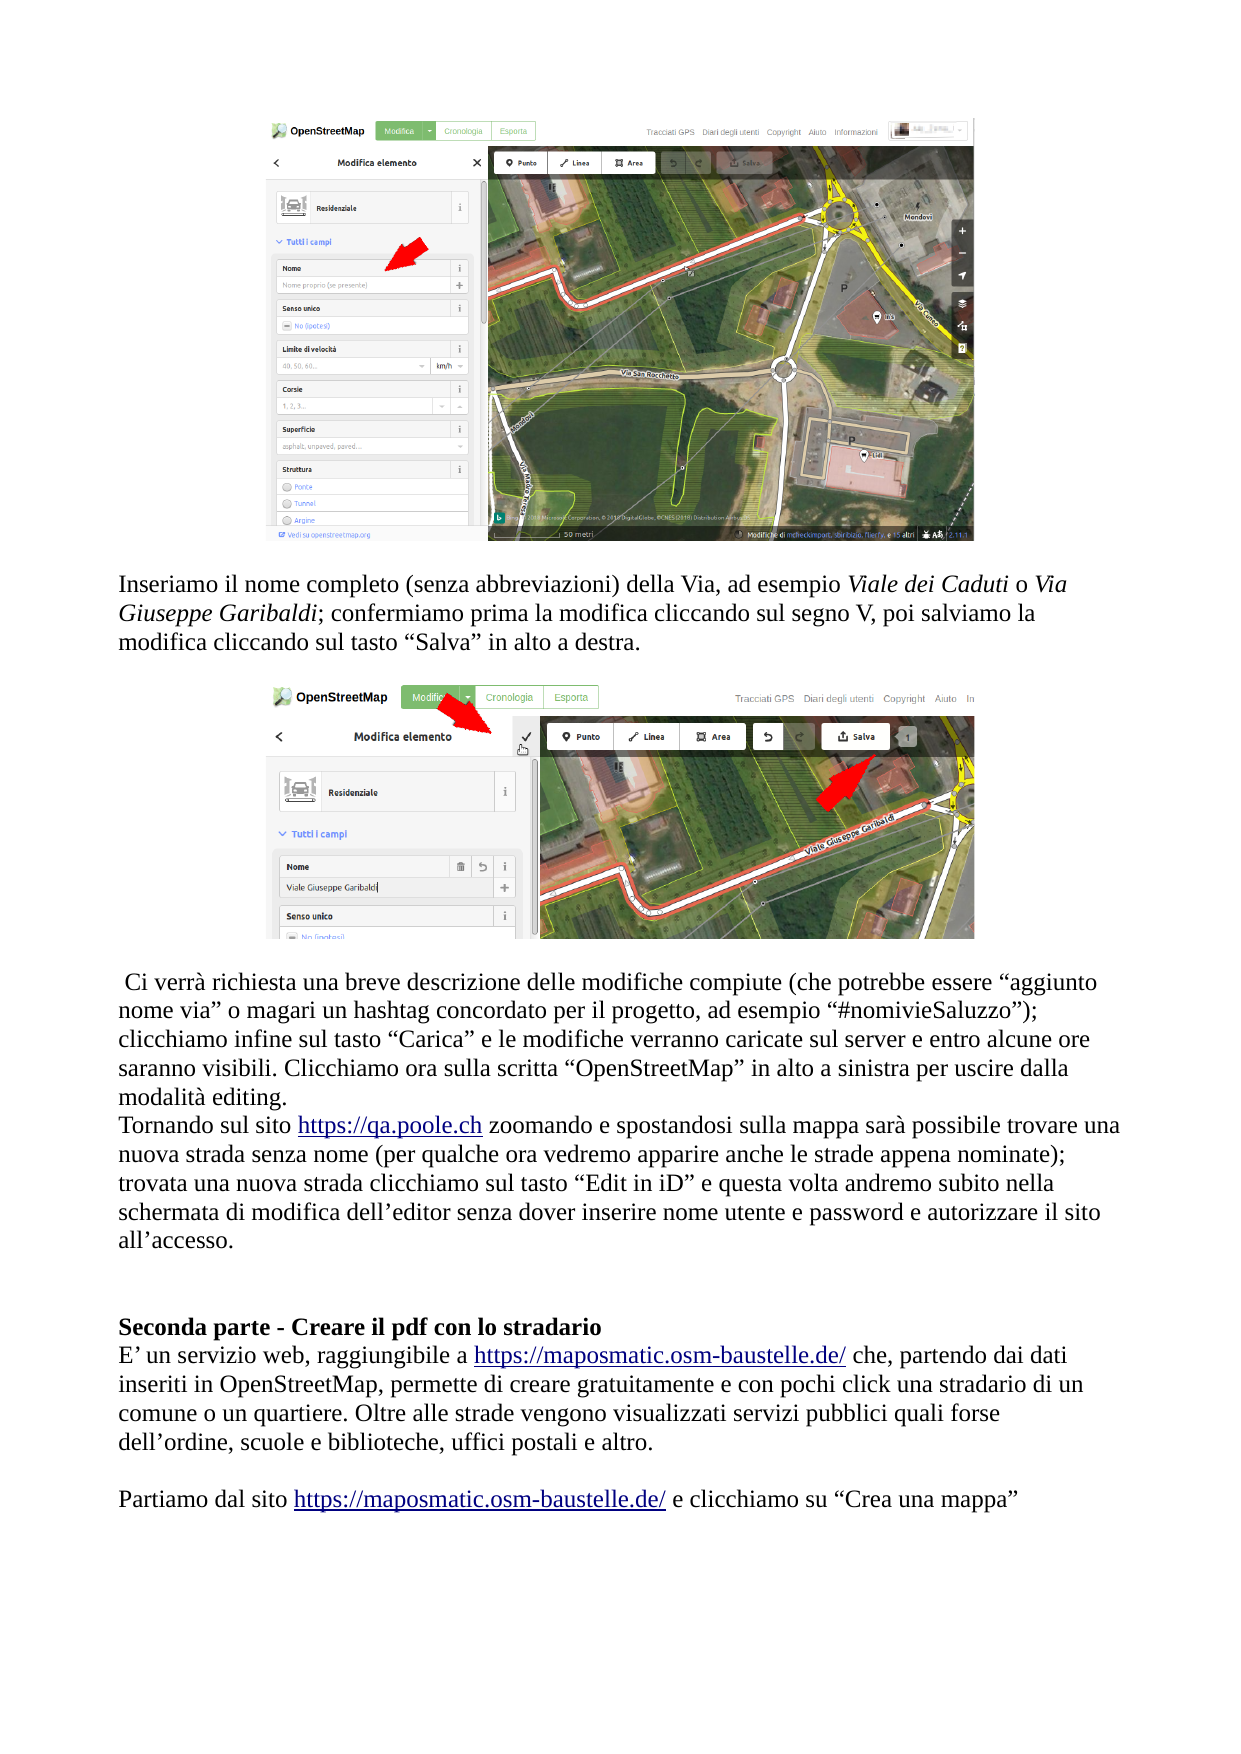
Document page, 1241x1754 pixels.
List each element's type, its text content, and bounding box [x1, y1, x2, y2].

text Tornando sul sito https://qa.poole.ch zoomando e spostandosi sulla mappa sarà possibile trovare una nuova strada senza nome (per qualche ora vedremo apparire anche le strade appena nominate); trovata una nuova strada clicchiamo sul tasto “Edit in iD” e questa volta andremo subito nella schermata di modifica dell’editor senza dover inserire nome utente e password e autorizzare il sito all’accesso. [118, 1111, 1122, 1254]
picture [265, 684, 975, 939]
text E’ un servizio web, raggiungibile a https://maposmatic.osm-baustelle.de/ che, partendo dai dati inseriti in OpenStreetMap, permette di creare gratuitamente e con pochi click una stradario di un comune o un quartiere. Oltre alle strade vengono visualizzati servizi pubblici quali forse dell’ordine, scuole e biblioteche, uffici postali e altro. [118, 1341, 1122, 1456]
text Ci verrà richiesta una breve descrizione delle modifiche compiute (che potrebbe essere “aggiunto nome via” o magari un hashtag concordato per il progetto, ad esempio “#nomivieSaluzzo”); clicchiamo infine sul tasto “Carica” e le modifiche verranno caricate sul server e entro alcune ore saranno visibili. Clicchiamo ora sulla scritta “OpenStreetMap” in alto a sinistra per uscire dalla modalità editing. [118, 967, 1122, 1111]
text Seconda parte - Creare il pdf con lo stradario [118, 1312, 1122, 1341]
text Inseriamo il nome completo (senza abbreviazioni) della Via, ad esempio Viale dei Caduti o Via Giuseppe Garibaldi; confermiamo prima la modifica cliccando sul segno V, poi salviamo la modifica cliccando sul tasto “Salva” in alto a destra. [118, 569, 1122, 655]
text Partiamo dal sito https://maposmatic.osm-baustelle.de/ e clicchiamo su “Crea una mappa” [118, 1484, 1122, 1513]
picture [265, 118, 975, 541]
